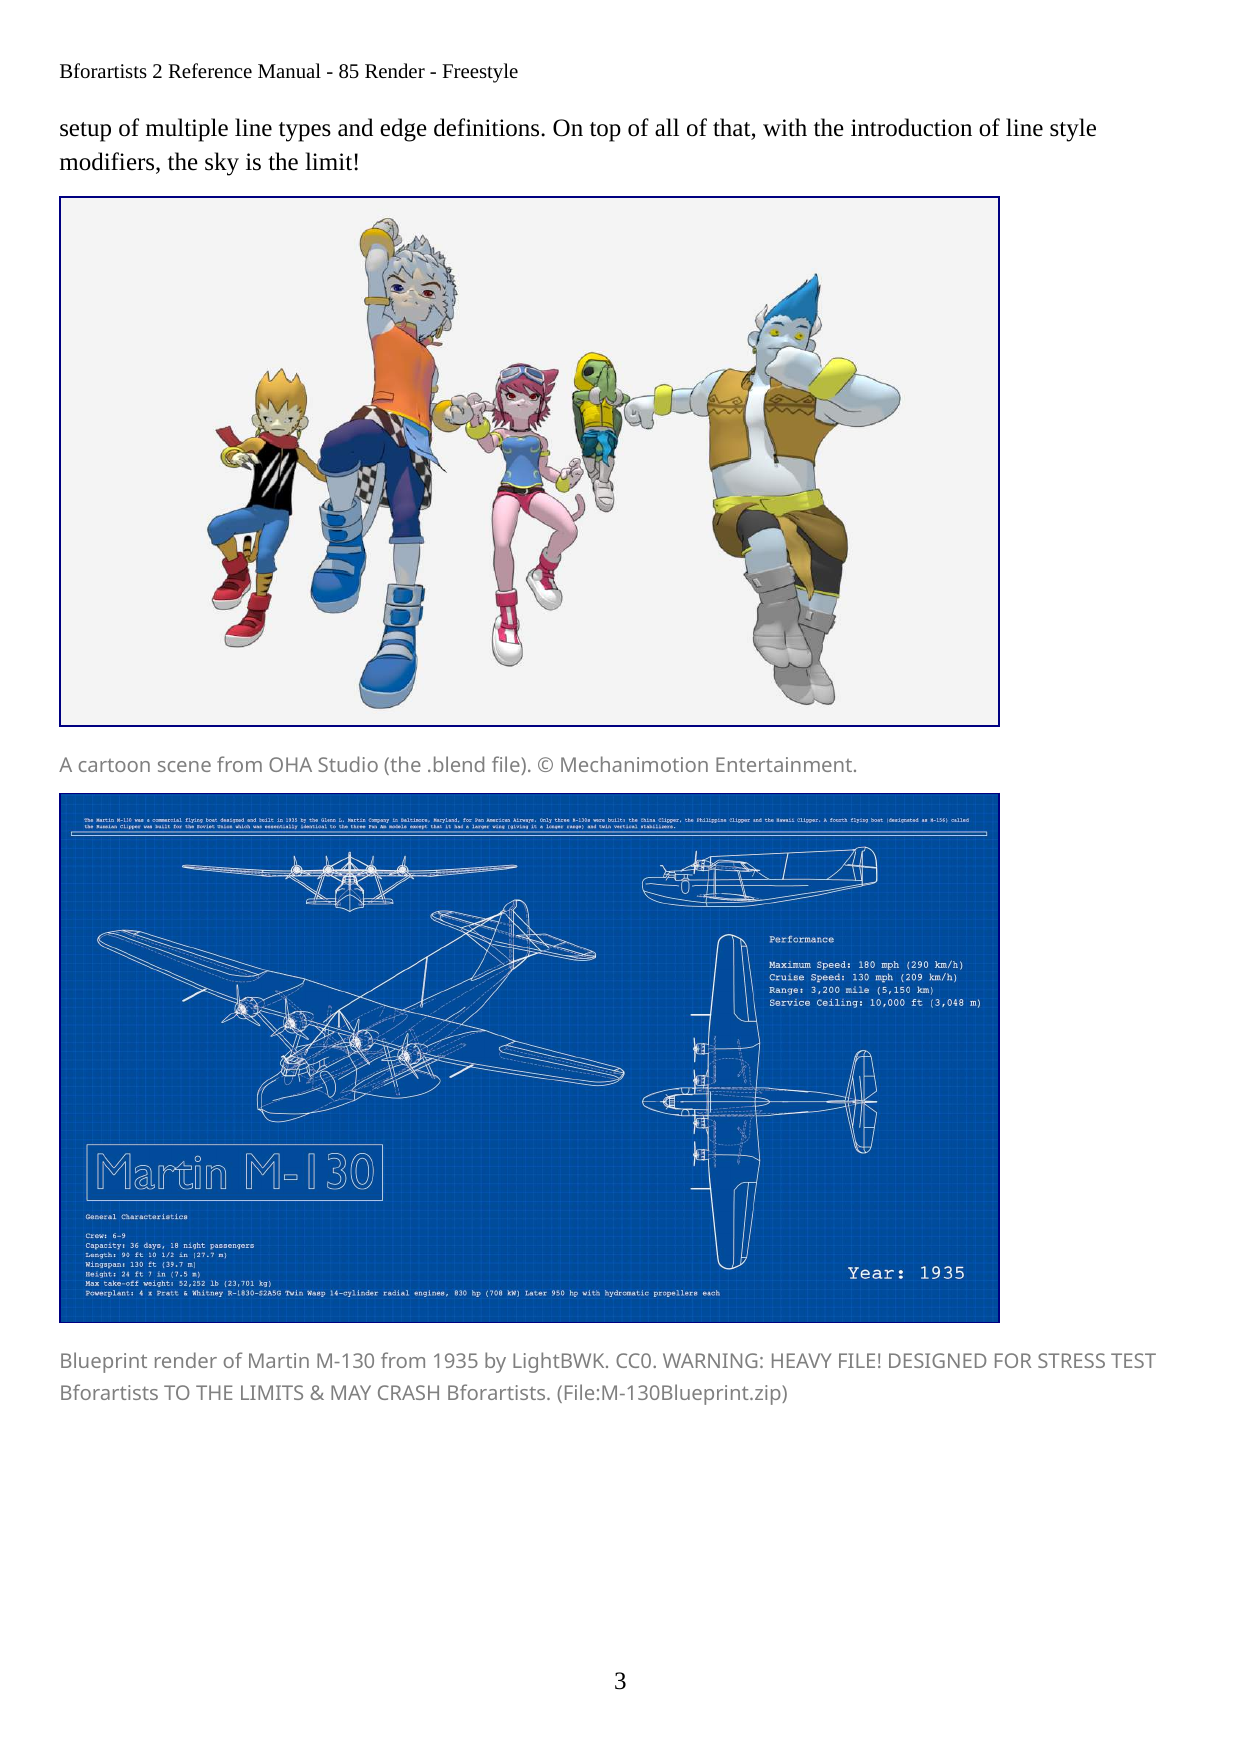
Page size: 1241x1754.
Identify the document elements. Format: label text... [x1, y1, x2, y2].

text setup of multiple line types and edge definitions. On top of all of that, with the introduction of line style modifiers, the sky is the limit! [59, 113, 1181, 176]
text Blueprint render of Martin M-130 from 1935 by LightBWK. CC0. WARNING: HEAVY FILE! DESIGNED FOR STRESS TEST Bforartists TO THE LIMITS & MAY CRASH Bforartists. (File:M-130Blueprint.zip) [59, 1343, 1181, 1406]
picture [61, 198, 998, 725]
picture [61, 794, 998, 1322]
text A cartoon scene from OHA Studio (the .blend file). © Mechanimotion Entertainment. [59, 747, 1181, 778]
